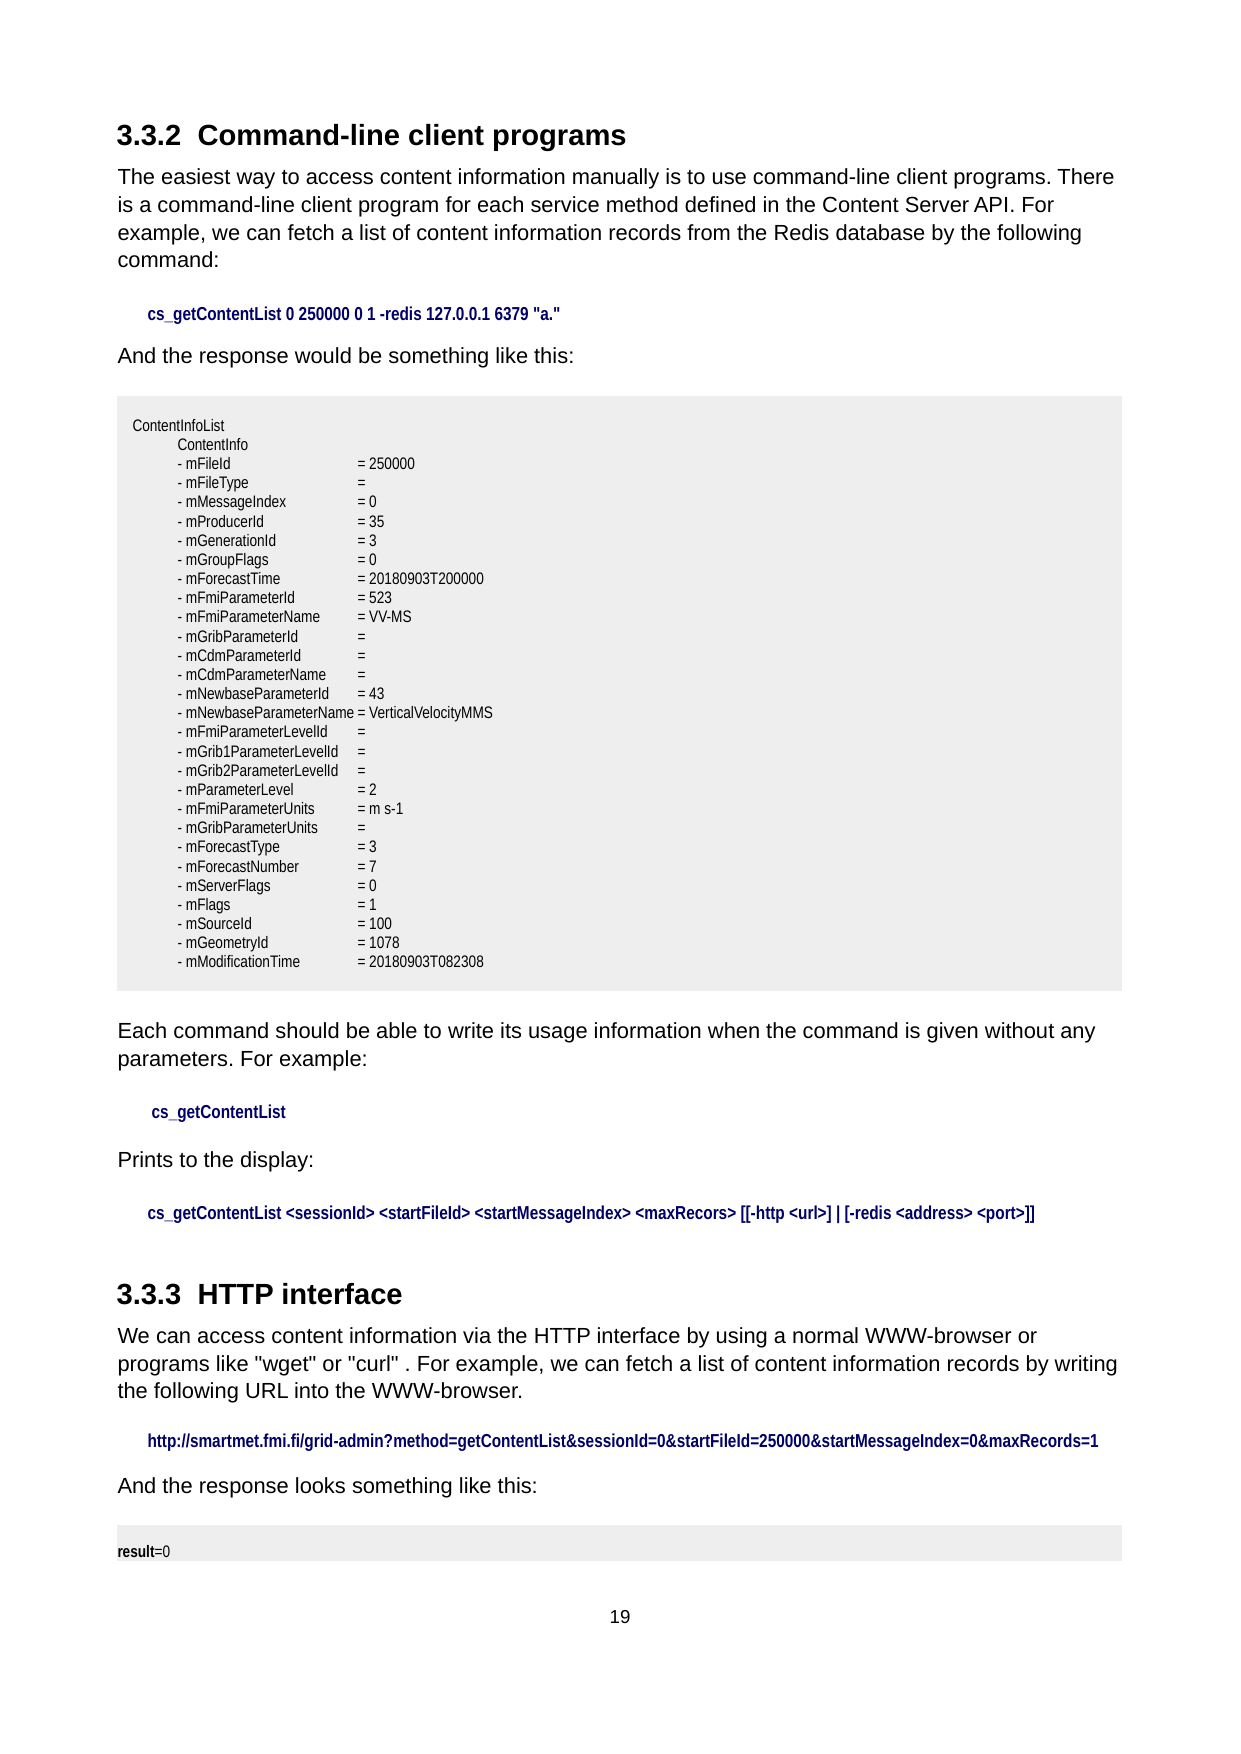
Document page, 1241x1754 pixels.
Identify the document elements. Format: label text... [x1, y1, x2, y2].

text - mCdmParameterId = [117, 646, 1122, 665]
text - mFmiParameterId = 523 [117, 588, 1122, 607]
text cs_getContentList 0 250000 0 1 -redis 127.0.0.1 6379 "a." [117, 303, 1122, 324]
text - mGroupFlags = 0 [117, 550, 1122, 569]
text - mMessageIndex = 0 [117, 492, 1122, 511]
text cs_getContentList [117, 1101, 1122, 1123]
text - mForecastTime = 20180903T200000 [117, 569, 1122, 588]
text - mSourceId = 100 [117, 914, 1122, 933]
text - mGeometryId = 1078 [117, 933, 1122, 952]
text result=0 [117, 1541, 1122, 1561]
text - mFmiParameterLevelId = [117, 722, 1122, 741]
text - mGenerationId = 3 [117, 531, 1122, 550]
text - mGrib2ParameterLevelId = [117, 761, 1122, 780]
text - mNewbaseParameterName = VerticalVelocityMMS [117, 703, 1122, 722]
text The easiest way to access content information manually is to use command-line client programs. There is a command-line client program for each service method defined in the Content Server API. For example, we can fetch a list of content information records from the Redis database by the following command: [117, 164, 1122, 272]
text - mModificationTime = 20180903T082308 [117, 952, 1122, 971]
text cs_getContentList <sessionId> <startFileId> <startMessageIndex> <maxRecors> [[-http <url>] | [-redis <address> <port>]] [117, 1202, 1122, 1224]
text - mGrib1ParameterLevelId = [117, 741, 1122, 761]
text And the response looks something like this: [117, 1473, 1122, 1498]
text - mProducerId = 35 [117, 511, 1122, 531]
text We can access content information via the HTTP interface by using a normal WWW-browser or programs like "wget" or "curl" . For example, we can fetch a list of content information records by writing the following URL into the WWW-browser. [117, 1323, 1122, 1403]
text ContentInfo [117, 435, 1122, 454]
text Prints to the display: [117, 1147, 1122, 1172]
text ContentInfoList [117, 416, 1122, 435]
text Each command should be able to write its usage information when the command is given without any parameters. For example: [117, 1018, 1122, 1071]
text - mForecastType = 3 [117, 837, 1122, 856]
text - mFmiParameterName = VV-MS [117, 607, 1122, 626]
text - mForecastNumber = 7 [117, 856, 1122, 876]
subtitle HTTP interface [108, 1277, 1122, 1310]
subtitle Command-line client programs [108, 118, 1122, 152]
text - mGribParameterUnits = [117, 818, 1122, 837]
text - mFileType = [117, 473, 1122, 492]
text - mFileId = 250000 [117, 454, 1122, 473]
text - mFmiParameterUnits = m s-1 [117, 799, 1122, 818]
text - mParameterLevel = 2 [117, 780, 1122, 799]
text - mNewbaseParameterId = 43 [117, 684, 1122, 703]
text - mGribParameterId = [117, 626, 1122, 646]
text And the response would be something like this: [117, 343, 1122, 369]
text - mFlags = 1 [117, 895, 1122, 914]
text http://smartmet.fmi.fi/grid-admin?method=getContentList&sessionId=0&startFileId=250000&startMessageIndex=0&maxRecords=1 [117, 1430, 1122, 1451]
text - mServerFlags = 0 [117, 876, 1122, 895]
text - mCdmParameterName = [117, 665, 1122, 684]
